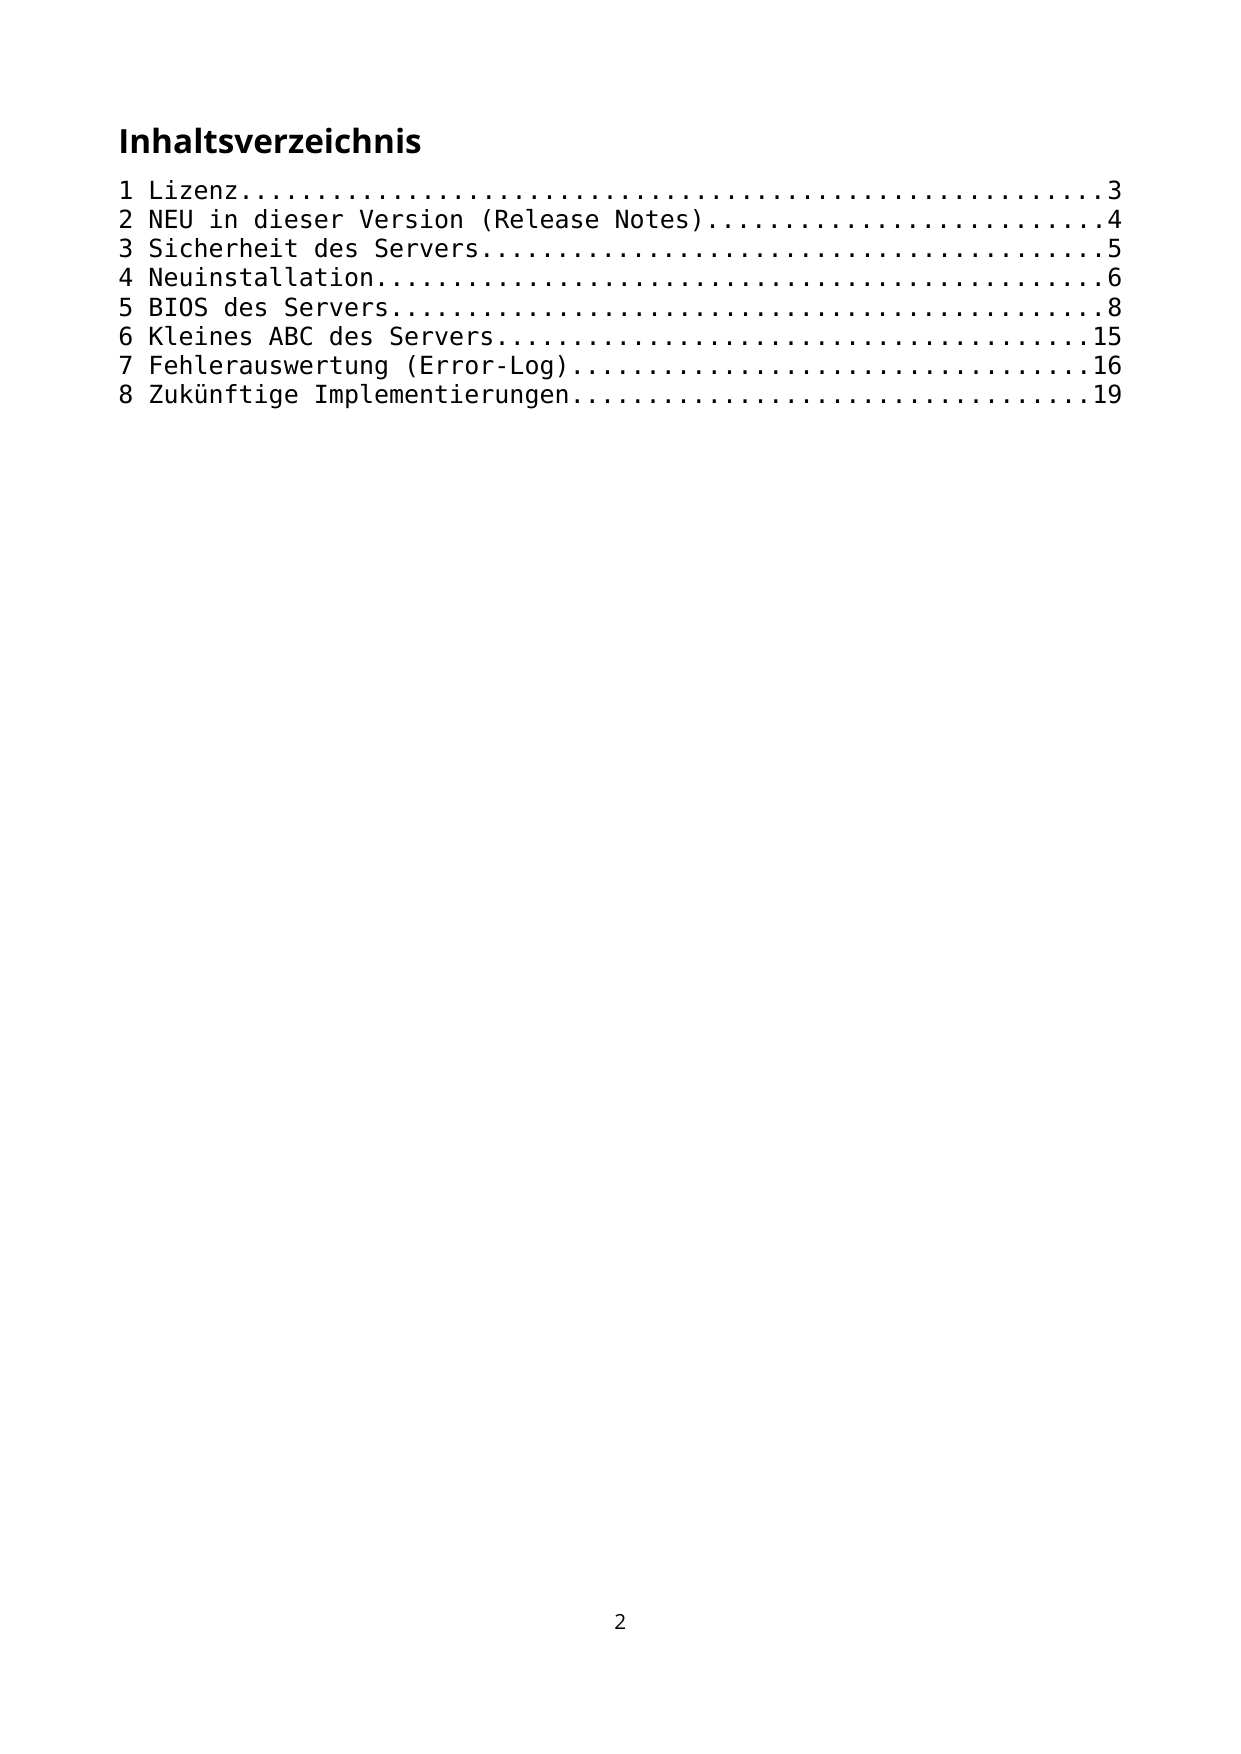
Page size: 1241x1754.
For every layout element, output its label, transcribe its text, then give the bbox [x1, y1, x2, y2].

subtitle Inhaltsverzeichnis [118, 118, 1122, 163]
text 6 Kleines ABC des Servers 15 [118, 322, 1122, 351]
text 4 Neuinstallation 6 [118, 263, 1122, 293]
text 8 Zukünftige Implementierungen 19 [118, 380, 1122, 409]
text 5 BIOS des Servers 8 [118, 293, 1122, 322]
text 1 Lizenz 3 [118, 176, 1122, 205]
text 3 Sicherheit des Servers 5 [118, 234, 1122, 263]
text 7 Fehlerauswertung (Error-Log) 16 [118, 351, 1122, 380]
text 2 NEU in dieser Version (Release Notes) 4 [118, 205, 1122, 234]
